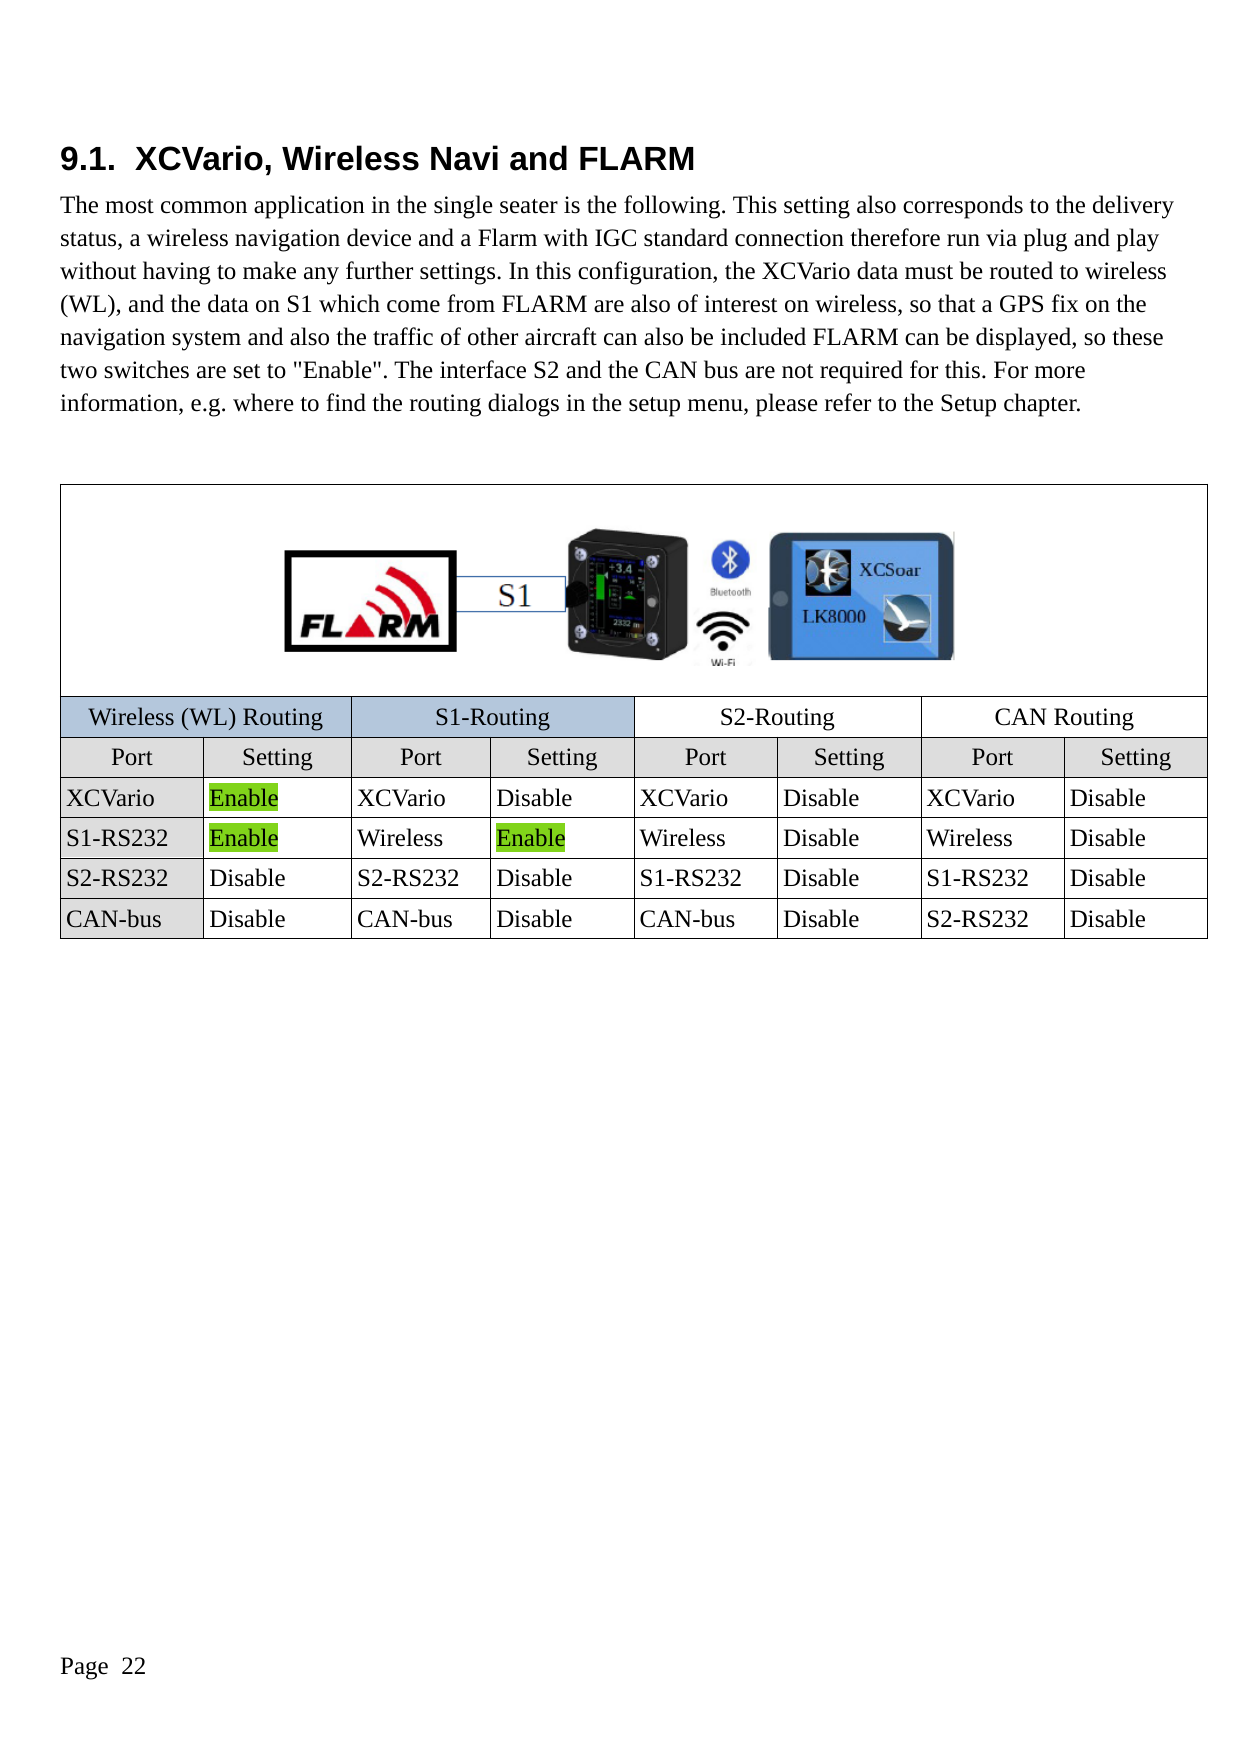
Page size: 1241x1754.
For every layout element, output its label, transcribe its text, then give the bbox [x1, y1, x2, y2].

table_cell Wireless [635, 818, 777, 857]
table_cell S1-Routing [352, 697, 634, 737]
table_cell Setting [1065, 738, 1207, 777]
text The most common application in the single seater is the following. This setting also corresponds to the delivery status, a wireless navigation device and a Flarm with IGC standard connection therefore run via plug and play without having to make any further settings. In this configuration, the XCVario data must be routed to wireless (WL), and the data on S1 which come from FLARM are also of interest on wireless, so that a GPS fix on the navigation system and also the traffic of other aircraft can also be included FLARM can be displayed, so these two switches are set to "Enable". The interface S2 and the CAN bus are not required for this. For more information, e.g. where to find the routing dialogs in the setup menu, please refer to the Setup chapter. [60, 190, 1207, 417]
table_cell Port [61, 738, 203, 777]
table_cell Wireless [352, 818, 490, 857]
table_cell Enable [204, 778, 351, 817]
table_cell Disable [491, 859, 634, 898]
table_cell Disable [1065, 818, 1207, 857]
table_cell S2-RS232 [922, 899, 1064, 938]
table_cell XCVario [61, 778, 203, 817]
table_cell CAN-bus [635, 899, 777, 938]
table_cell Disable [778, 859, 921, 898]
table_header [61, 485, 1207, 696]
table_cell Enable [204, 818, 351, 857]
table_cell CAN-bus [352, 899, 490, 938]
table_cell Wireless (WL) Routing [61, 697, 351, 737]
subtitle XCVario, Wireless Navi and FLARM [60, 139, 1207, 178]
table_cell Wireless [922, 818, 1064, 857]
table_cell Setting [204, 738, 351, 777]
table_cell Port [635, 738, 777, 777]
table_cell Port [922, 738, 1064, 777]
table_cell Enable [491, 818, 634, 857]
table_cell S1-RS232 [61, 818, 203, 857]
table_cell Disable [491, 778, 634, 817]
table_cell Disable [1065, 899, 1207, 938]
table_cell Disable [491, 899, 634, 938]
table_cell S1-RS232 [635, 859, 777, 898]
table_cell XCVario [635, 778, 777, 817]
table_cell Port [352, 738, 490, 777]
table_cell Setting [491, 738, 634, 777]
table_cell S2-Routing [635, 697, 921, 737]
table_cell S1-RS232 [922, 859, 1064, 898]
picture [223, 506, 1036, 666]
table_cell Disable [778, 818, 921, 857]
table_cell Setting [778, 738, 921, 777]
table_cell Disable [204, 859, 351, 898]
table_cell S2-RS232 [61, 859, 203, 898]
table_cell Disable [1065, 778, 1207, 817]
table_cell XCVario [922, 778, 1064, 817]
table_cell S2-RS232 [352, 859, 490, 898]
table_cell Disable [778, 778, 921, 817]
table_cell Disable [1065, 859, 1207, 898]
table_cell Disable [204, 899, 351, 938]
table_cell Disable [778, 899, 921, 938]
table_cell XCVario [352, 778, 490, 817]
table_cell CAN-bus [61, 899, 203, 938]
table_cell CAN Routing [922, 697, 1207, 737]
